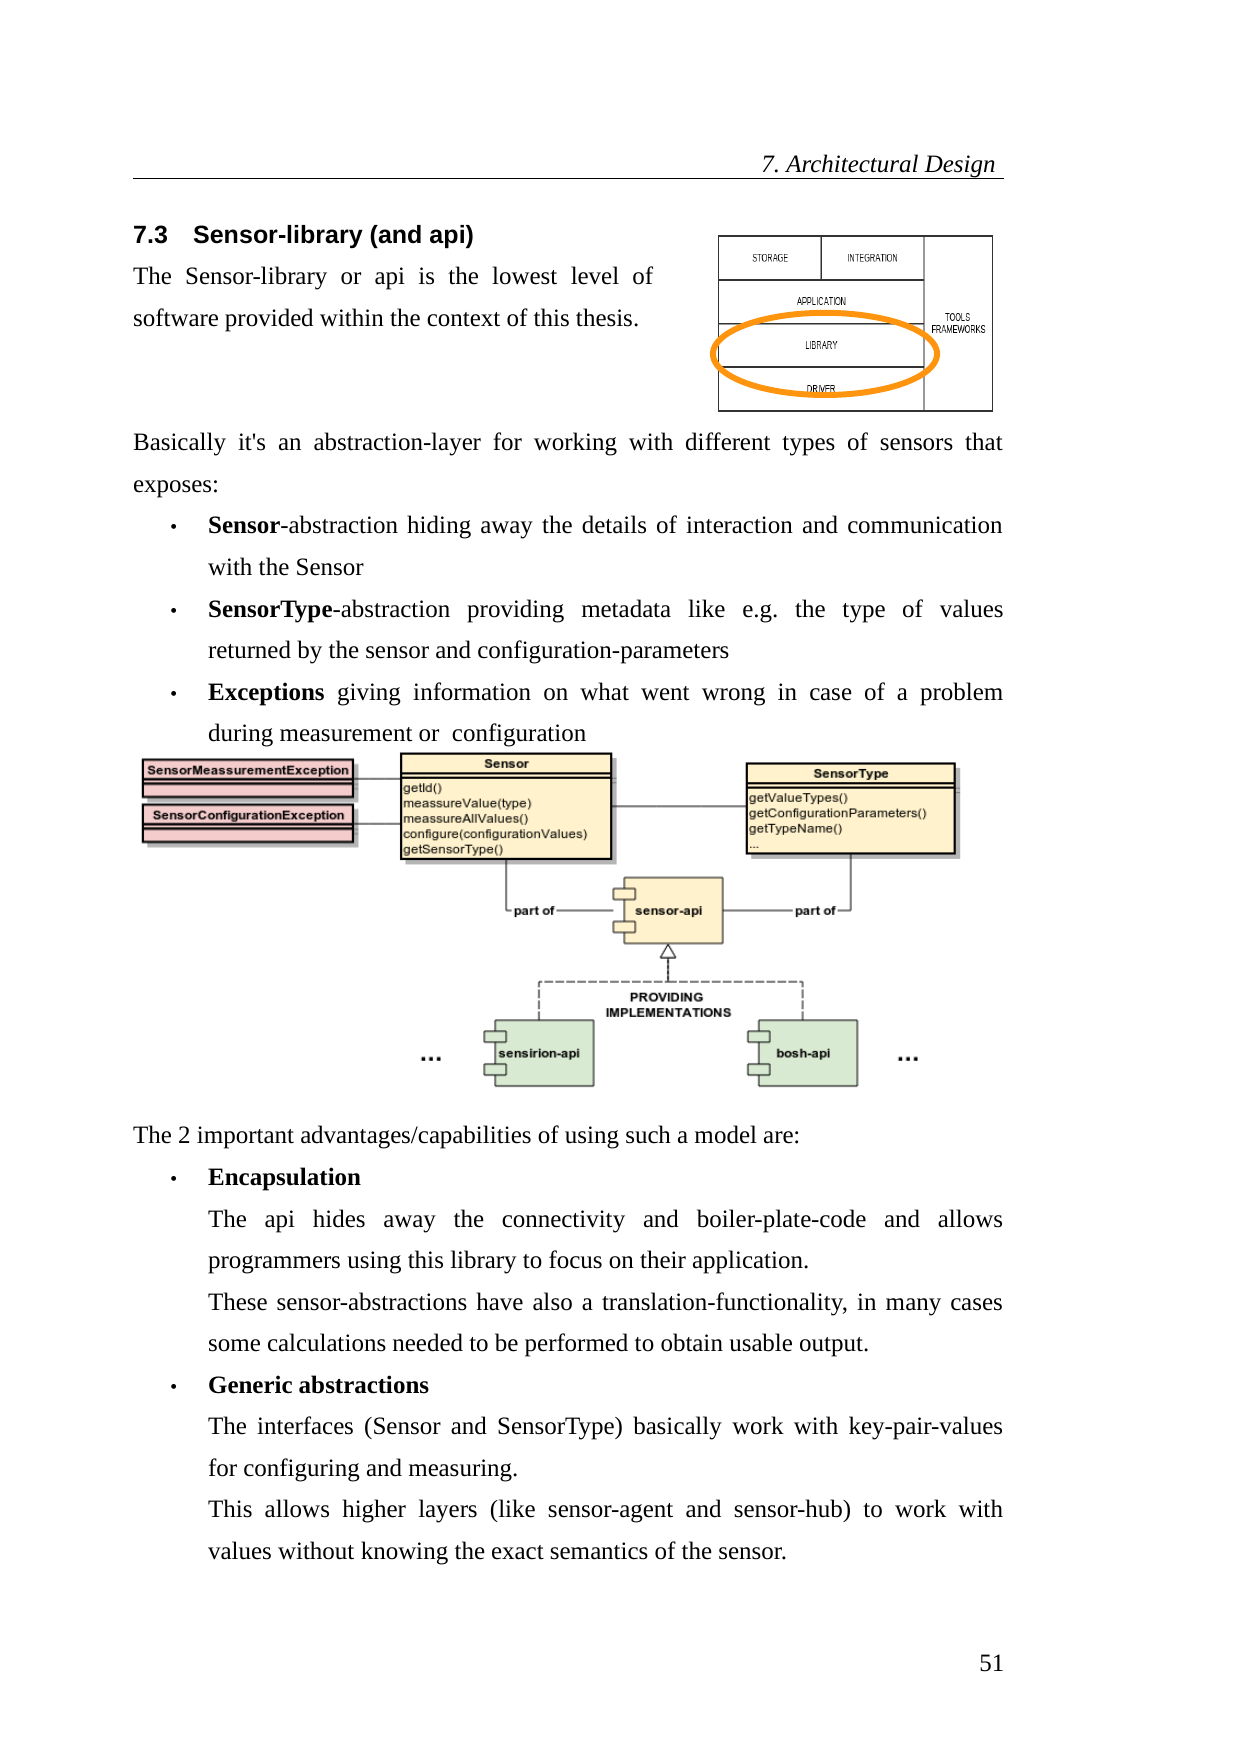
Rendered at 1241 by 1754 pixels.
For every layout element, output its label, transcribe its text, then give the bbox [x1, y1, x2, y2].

list SensorType-abstraction providing metadata like e.g. the type of values returned by the sensor and configuration-parameters [170, 595, 1004, 664]
text The 2 important advantages/capabilities of using such a model are: [133, 1108, 1004, 1149]
list Exceptions giving information on what went wrong in case of a problem during measurement or configuration [170, 678, 1004, 747]
subtitle Sensor-library (and api) [133, 220, 1004, 248]
picture [132, 747, 1004, 1108]
list Sensor-abstraction hiding away the details of interaction and communication with the Sensor [170, 512, 1004, 581]
text The Sensor-library or api is the lowest level of software provided within the context of this thesis. [133, 262, 712, 331]
text Basically it's an abstraction-layer for working with different types of sensors that exposes: [133, 428, 1004, 498]
picture [716, 316, 934, 392]
picture [712, 227, 1009, 428]
list Encapsulation The api hides away the connectivity and boiler-plate-code and allows programmers using this library to focus on their application. These sensor-abstractions have also a translation-functionality, in many cases some calculations needed to be performed to obtain usable output. [170, 1163, 1004, 1357]
list Generic abstractions The interfaces (Sensor and SensorType) basically work with key-pair-values for configuring and measuring. This allows higher layers (like sensor-agent and sensor-hub) to work with values without knowing the exact semantics of the sensor. [170, 1371, 1004, 1565]
